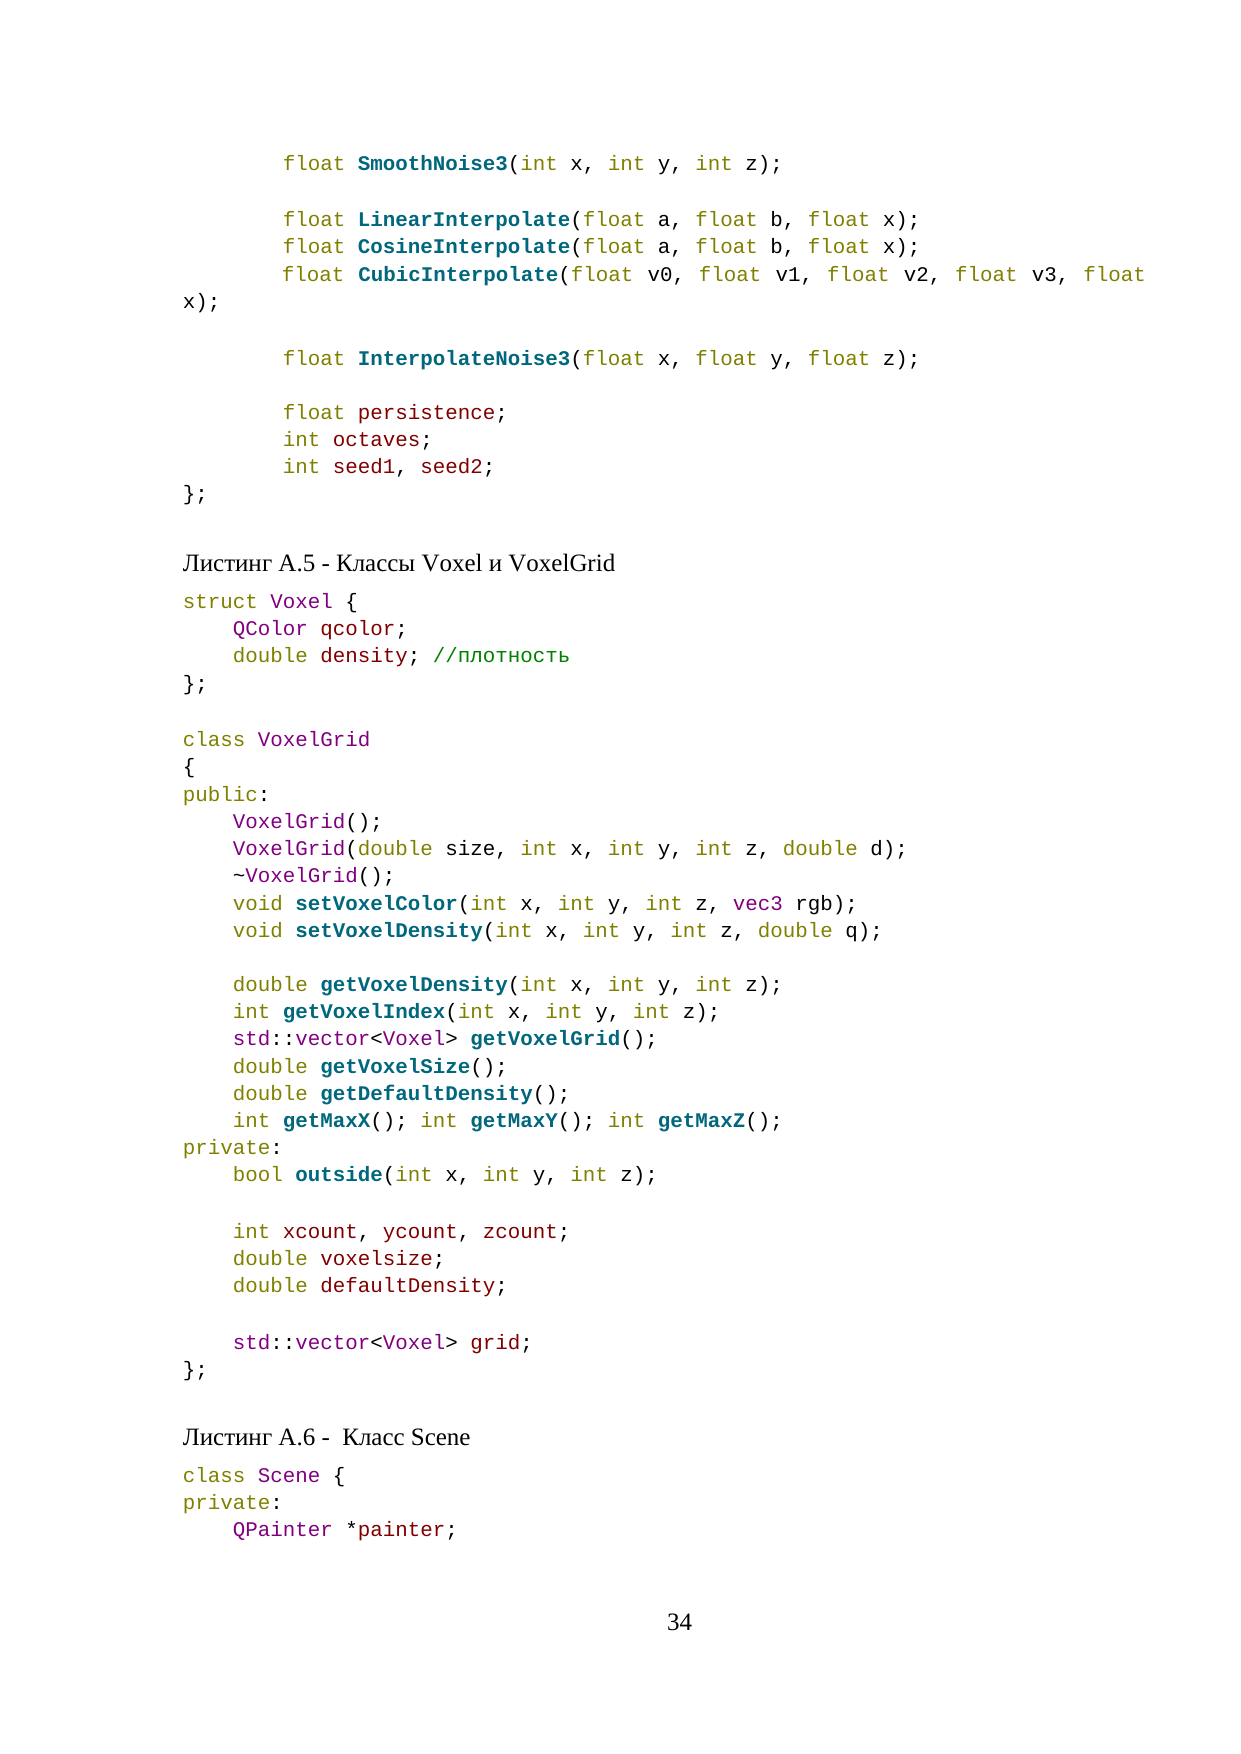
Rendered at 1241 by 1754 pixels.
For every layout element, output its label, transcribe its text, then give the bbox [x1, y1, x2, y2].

table_cell Листинг А.5 - Классы Voxel и VoxelGrid struct Voxel { QColor qcolor; double density; //плотность }; class VoxelGrid { public: VoxelGrid(); VoxelGrid(double size, int x, int y, int z, double d); ~VoxelGrid(); void setVoxelColor(int x, int y, int z, vec3 rgb); void setVoxelDensity(int x, int y, int z, double q); double getVoxelDensity(int x, int y, int z); int getVoxelIndex(int x, int y, int z); std::vector<Voxel> getVoxelGrid(); double getVoxelSize(); double getDefaultDensity(); int getMaxX(); int getMaxY(); int getMaxZ(); private: bool outside(int x, int y, int z); int xcount, ycount, zcount; double voxelsize; double defaultDensity; std::vector<Voxel> grid; }; [177, 542, 1152, 1416]
table_cell float SmoothNoise3(int x, int y, int z); float LinearInterpolate(float a, float b, float x); float CosineInterpolate(float a, float b, float x); float CubicInterpolate(float v0, float v1, float v2, float v3, float x); float InterpolateNoise3(float x, float y, float z); float persistence; int octaves; int seed1, seed2; }; [177, 147, 1152, 542]
table_cell Листинг А.6 - Класс Scene class Scene { private: QPainter *painter; [177, 1416, 1152, 1548]
